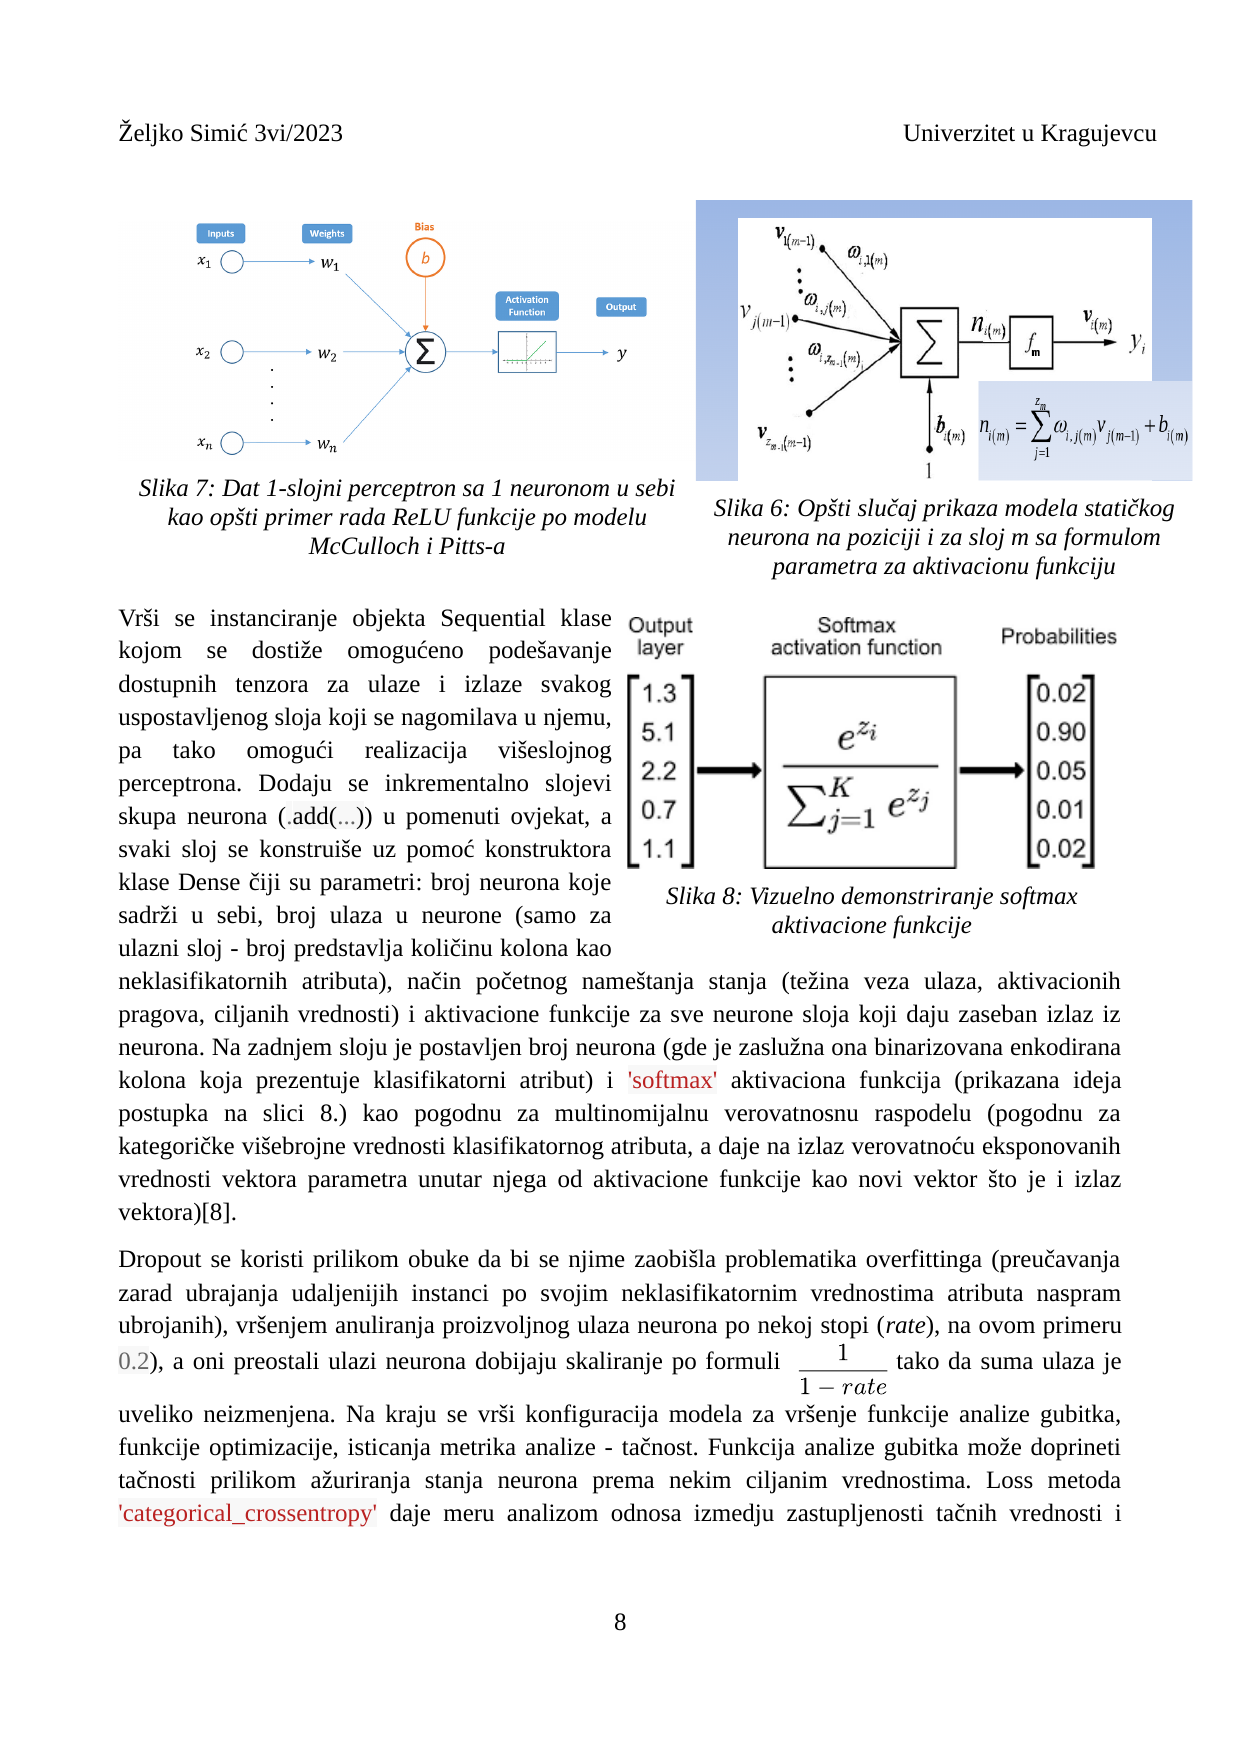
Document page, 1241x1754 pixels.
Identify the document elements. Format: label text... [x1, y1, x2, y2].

picture [627, 617, 1117, 869]
text Dropout se koristi prilikom obuke da bi se njime zaobišla problematika overfittinga (preučavanja zarad ubrajanja udaljenijih instanci po svojim neklasifikatornim vrednostima atributa naspram ubrojanih), vršenjem anuliranja proizvoljnog ulaza neurona po nekoj stopi (rate), na ovom primeru 0.2), a oni preostali ulazi neurona dobijaju skaliranje po formuli tako da suma ulaza je uveliko neizmenjena. Na kraju se vrši konfiguracija modela za vršenje funkcije analize gubitka, funkcije optimizacije, isticanja metrika analize - tačnost. Funkcija analize gubitka može doprineti tačnosti prilikom ažuriranja stanja neurona prema nekim ciljanim vrednostima. Loss metoda 'categorical_crossentropy' daje meru analizom odnosa izmedju zastupljenosti tačnih vrednosti i [118, 1244, 1122, 1527]
text Vrši se instanciranje objekta Sequential klase kojom se dostiže omogućeno podešavanje dostupnih tenzora za ulaze i izlaze svakog uspostavljenog sloja koji se nagomilava u njemu, pa tako omogući realizacija višeslojnog perceptrona. Dodaju se inkrementalno slojevi skupa neurona (.add(...)) u pomenuti ovjekat, a svaki sloj se konstruiše uz pomoć konstruktora klase Dense čiji su parametri: broj neurona koje sadrži u sebi, broj ulaza u neurone (samo za ulazni sloj - broj predstavlja količinu kolona kao neklasifikatornih atributa), način početnog nameštanja stanja (težina veza ulaza, aktivacionih pragova, ciljanih vrednosti) i aktivacione funkcije za sve neurone sloja koji daju zaseban izlaz iz neurona. Na zadnjem sloju je postavljen broj neurona (gde je zaslužna ona binarizovana enkodirana kolona koja prezentuje klasifikatorni atribut) i 'softmax' aktivaciona funkcija (prikazana ideja postupka na slici 8.) kao pogodnu za multinomijalnu verovatnosnu raspodelu (pogodnu za kategoričke višebrojne vrednosti klasifikatornog atributa, a daje na izlaz verovatnоću eksponovanih vrednosti vektora parametra unutar njega od aktivacione funkcije kao novi vektor što je i izlaz vektora)[8]. [118, 559, 1122, 1226]
picture [118, 200, 1193, 481]
text Slika 6: Opšti slučaj prikaza modela statičkog neurona na poziciji i za sloj m sa formulom parametra za aktivacionu funkciju [696, 481, 1192, 579]
text Slika 7: Dat 1-slojni perceptron sa 1 neuronom u sebi kao opšti primer rada ReLU funkcije po modelu McCulloch i Pitts-a [118, 461, 696, 559]
text Slika 8: Vizuelno demonstriranje softmax aktivacione funkcije [627, 869, 1116, 939]
